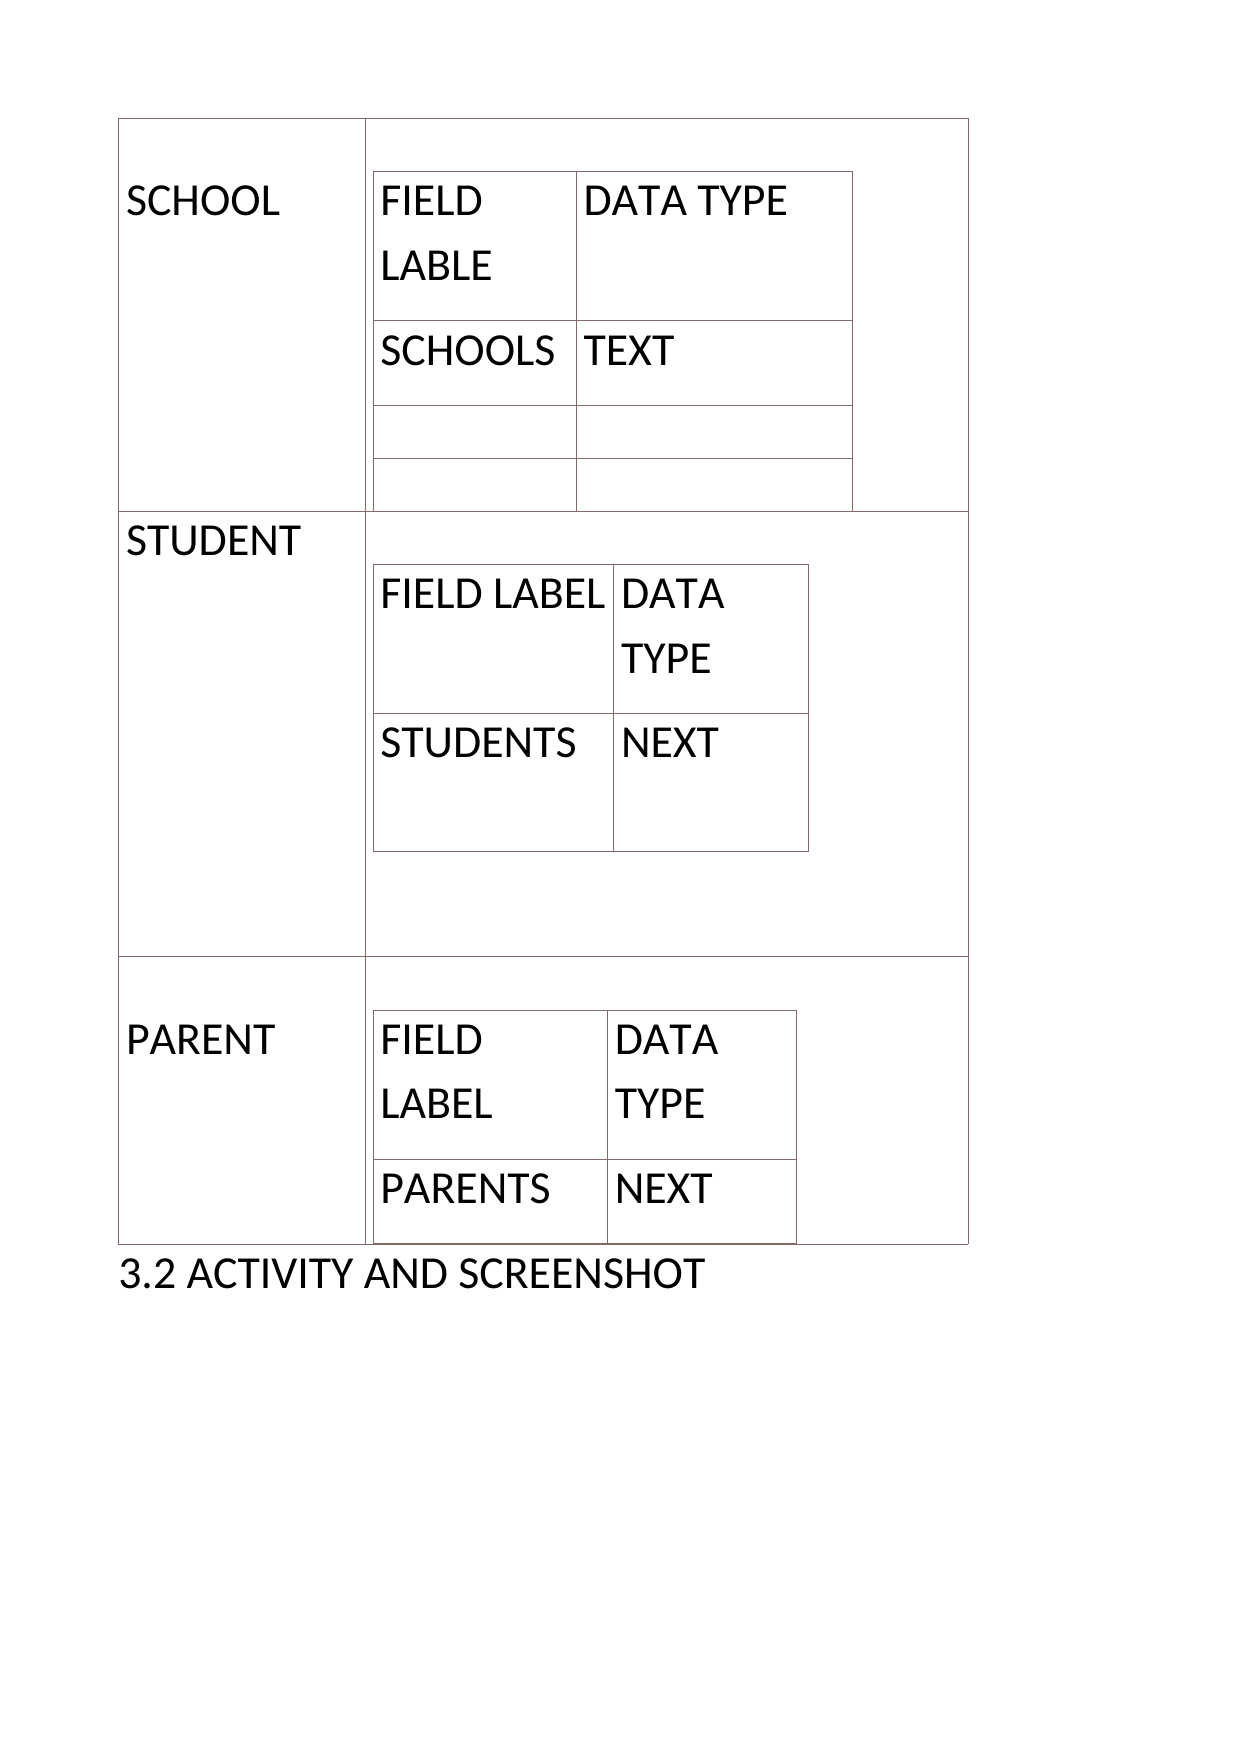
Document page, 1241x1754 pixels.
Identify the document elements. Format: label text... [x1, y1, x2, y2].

table_cell TEXT [577, 321, 852, 405]
table_header DATA TYPE [608, 1011, 796, 1159]
table_cell SCHOOLS [374, 321, 576, 405]
table_header DATA TYPE [577, 172, 852, 320]
table_header FIELD LABLE [374, 172, 576, 320]
table_cell [374, 459, 576, 511]
table_cell [366, 957, 968, 1244]
table_cell STUDENT [119, 512, 365, 956]
table_cell [577, 459, 852, 511]
table_cell NEXT [614, 714, 808, 851]
text 3.2 ACTIVITY AND SCREENSHOT [118, 1244, 1122, 1299]
table_cell NEXT [608, 1160, 796, 1243]
table_cell [366, 119, 968, 511]
table_cell PARENTS [374, 1160, 607, 1243]
table_cell [577, 406, 852, 458]
table_header DATA TYPE [614, 565, 808, 713]
table_cell STUDENTS [374, 714, 613, 851]
table_cell SCHOOL [119, 119, 365, 511]
table_cell [374, 406, 576, 458]
table_header FIELD LABEL [374, 1011, 607, 1159]
table_cell PARENT [119, 957, 365, 1244]
table_header FIELD LABEL [374, 565, 613, 713]
table_cell [366, 512, 968, 956]
